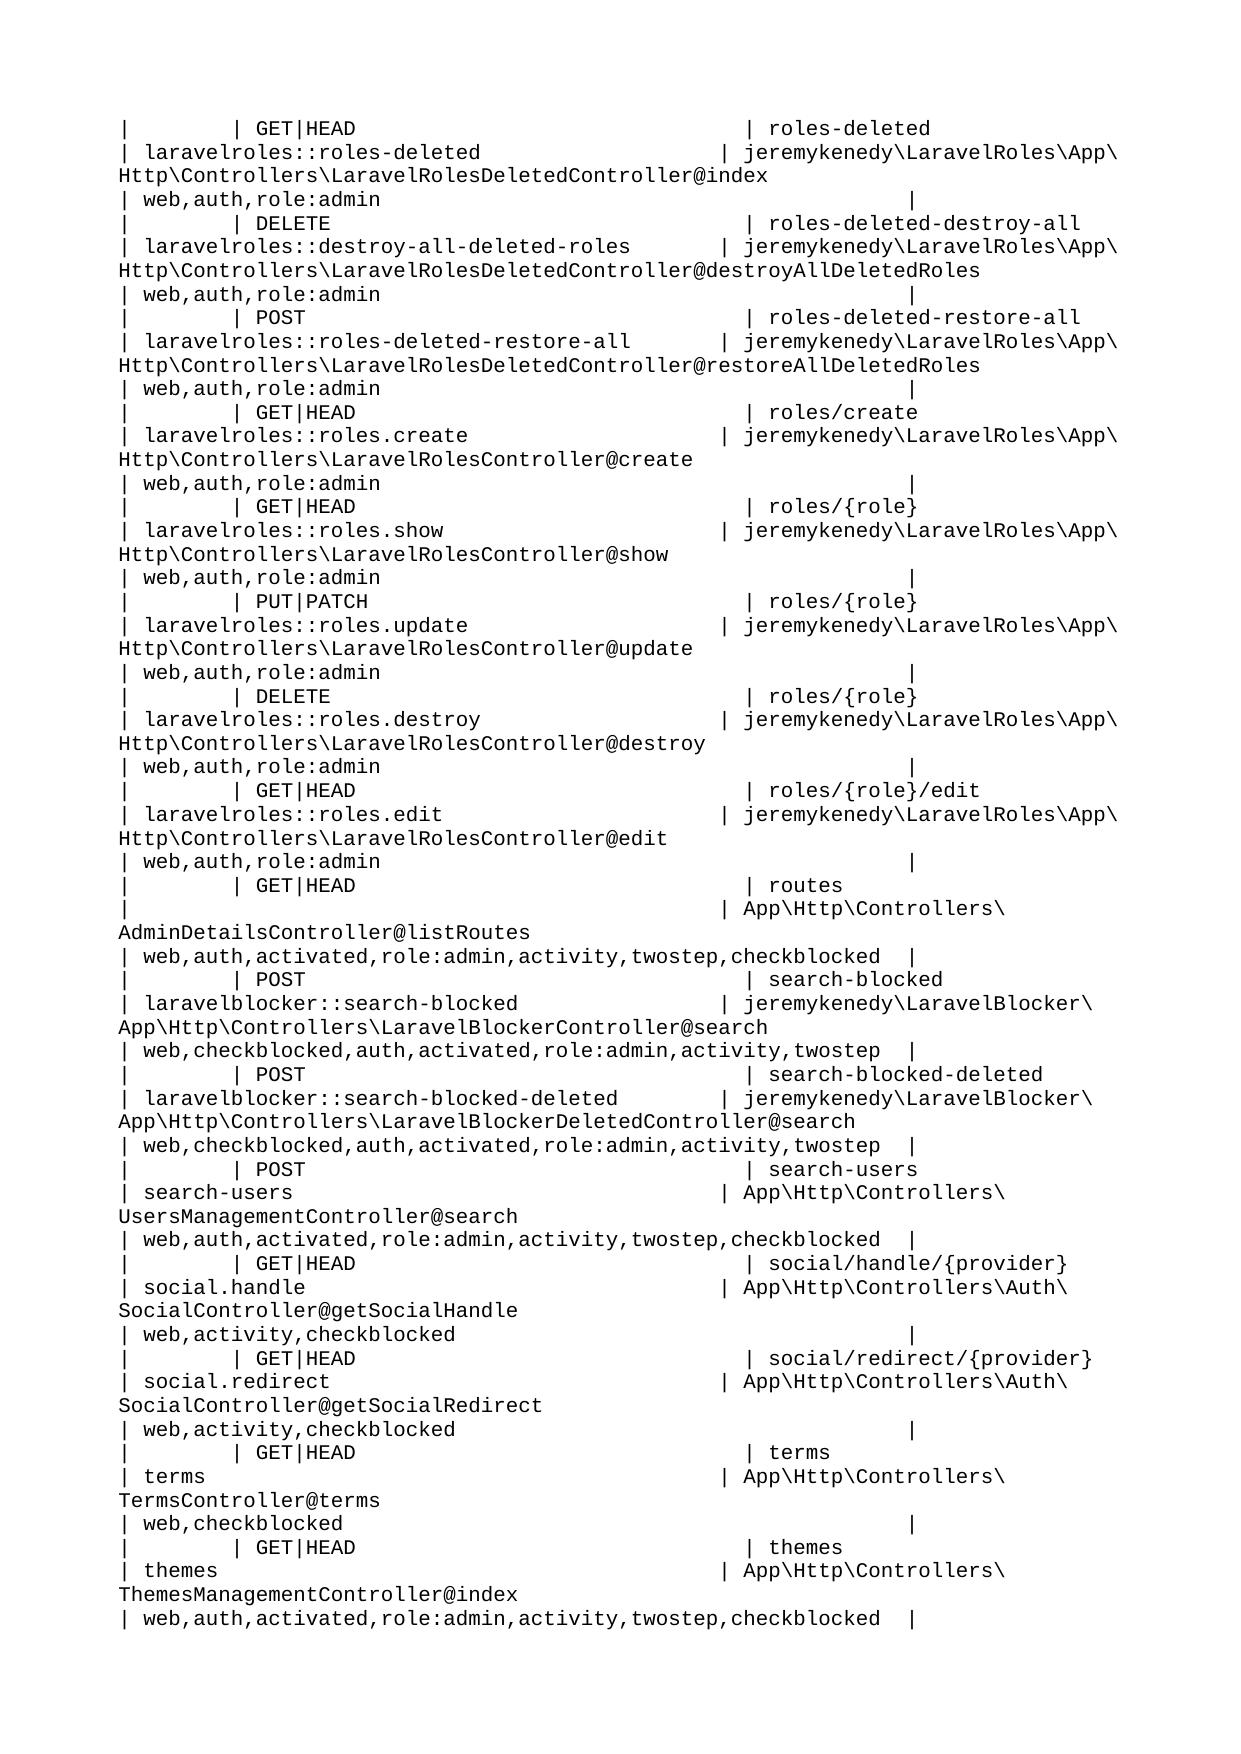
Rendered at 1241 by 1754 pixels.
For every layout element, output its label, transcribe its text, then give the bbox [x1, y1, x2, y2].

text | | GET|HEAD | roles/{role} | laravelroles::roles.show | jeremykenedy\LaravelRoles\App\Http\Controllers\LaravelRolesController@show | web,auth,role:admin | [118, 496, 1122, 591]
text | | GET|HEAD | routes | | App\Http\Controllers\AdminDetailsController@listRoutes | web,auth,activated,role:admin,activity,twostep,checkblocked | [118, 875, 1122, 969]
text | | GET|HEAD | social/redirect/{provider} | social.redirect | App\Http\Controllers\Auth\SocialController@getSocialRedirect | web,activity,checkblocked | [118, 1348, 1122, 1442]
text | | POST | search-blocked-deleted | laravelblocker::search-blocked-deleted | jeremykenedy\LaravelBlocker\App\Http\Controllers\LaravelBlockerDeletedController@search | web,checkblocked,auth,activated,role:admin,activity,twostep | [118, 1064, 1122, 1158]
text | | GET|HEAD | social/handle/{provider} | social.handle | App\Http\Controllers\Auth\SocialController@getSocialHandle | web,activity,checkblocked | [118, 1253, 1122, 1348]
text | | DELETE | roles-deleted-destroy-all | laravelroles::destroy-all-deleted-roles | jeremykenedy\LaravelRoles\App\Http\Controllers\LaravelRolesDeletedController@destroyAllDeletedRoles | web,auth,role:admin | [118, 213, 1122, 307]
text | | POST | search-blocked | laravelblocker::search-blocked | jeremykenedy\LaravelBlocker\App\Http\Controllers\LaravelBlockerController@search | web,checkblocked,auth,activated,role:admin,activity,twostep | [118, 969, 1122, 1064]
text | | GET|HEAD | roles/{role}/edit | laravelroles::roles.edit | jeremykenedy\LaravelRoles\App\Http\Controllers\LaravelRolesController@edit | web,auth,role:admin | [118, 780, 1122, 875]
text | | POST | search-users | search-users | App\Http\Controllers\UsersManagementController@search | web,auth,activated,role:admin,activity,twostep,checkblocked | [118, 1158, 1122, 1253]
text | | POST | roles-deleted-restore-all | laravelroles::roles-deleted-restore-all | jeremykenedy\LaravelRoles\App\Http\Controllers\LaravelRolesDeletedController@restoreAllDeletedRoles | web,auth,role:admin | [118, 307, 1122, 402]
text | | GET|HEAD | terms | terms | App\Http\Controllers\TermsController@terms | web,checkblocked | [118, 1442, 1122, 1537]
text | | GET|HEAD | themes | themes | App\Http\Controllers\ThemesManagementController@index | web,auth,activated,role:admin,activity,twostep,checkblocked | [118, 1537, 1122, 1631]
text | | GET|HEAD | roles/create | laravelroles::roles.create | jeremykenedy\LaravelRoles\App\Http\Controllers\LaravelRolesController@create | web,auth,role:admin | [118, 402, 1122, 496]
text | | PUT|PATCH | roles/{role} | laravelroles::roles.update | jeremykenedy\LaravelRoles\App\Http\Controllers\LaravelRolesController@update | web,auth,role:admin | [118, 591, 1122, 686]
text | | DELETE | roles/{role} | laravelroles::roles.destroy | jeremykenedy\LaravelRoles\App\Http\Controllers\LaravelRolesController@destroy | web,auth,role:admin | [118, 686, 1122, 780]
text | | GET|HEAD | roles-deleted | laravelroles::roles-deleted | jeremykenedy\LaravelRoles\App\Http\Controllers\LaravelRolesDeletedController@index | web,auth,role:admin | [118, 118, 1122, 213]
